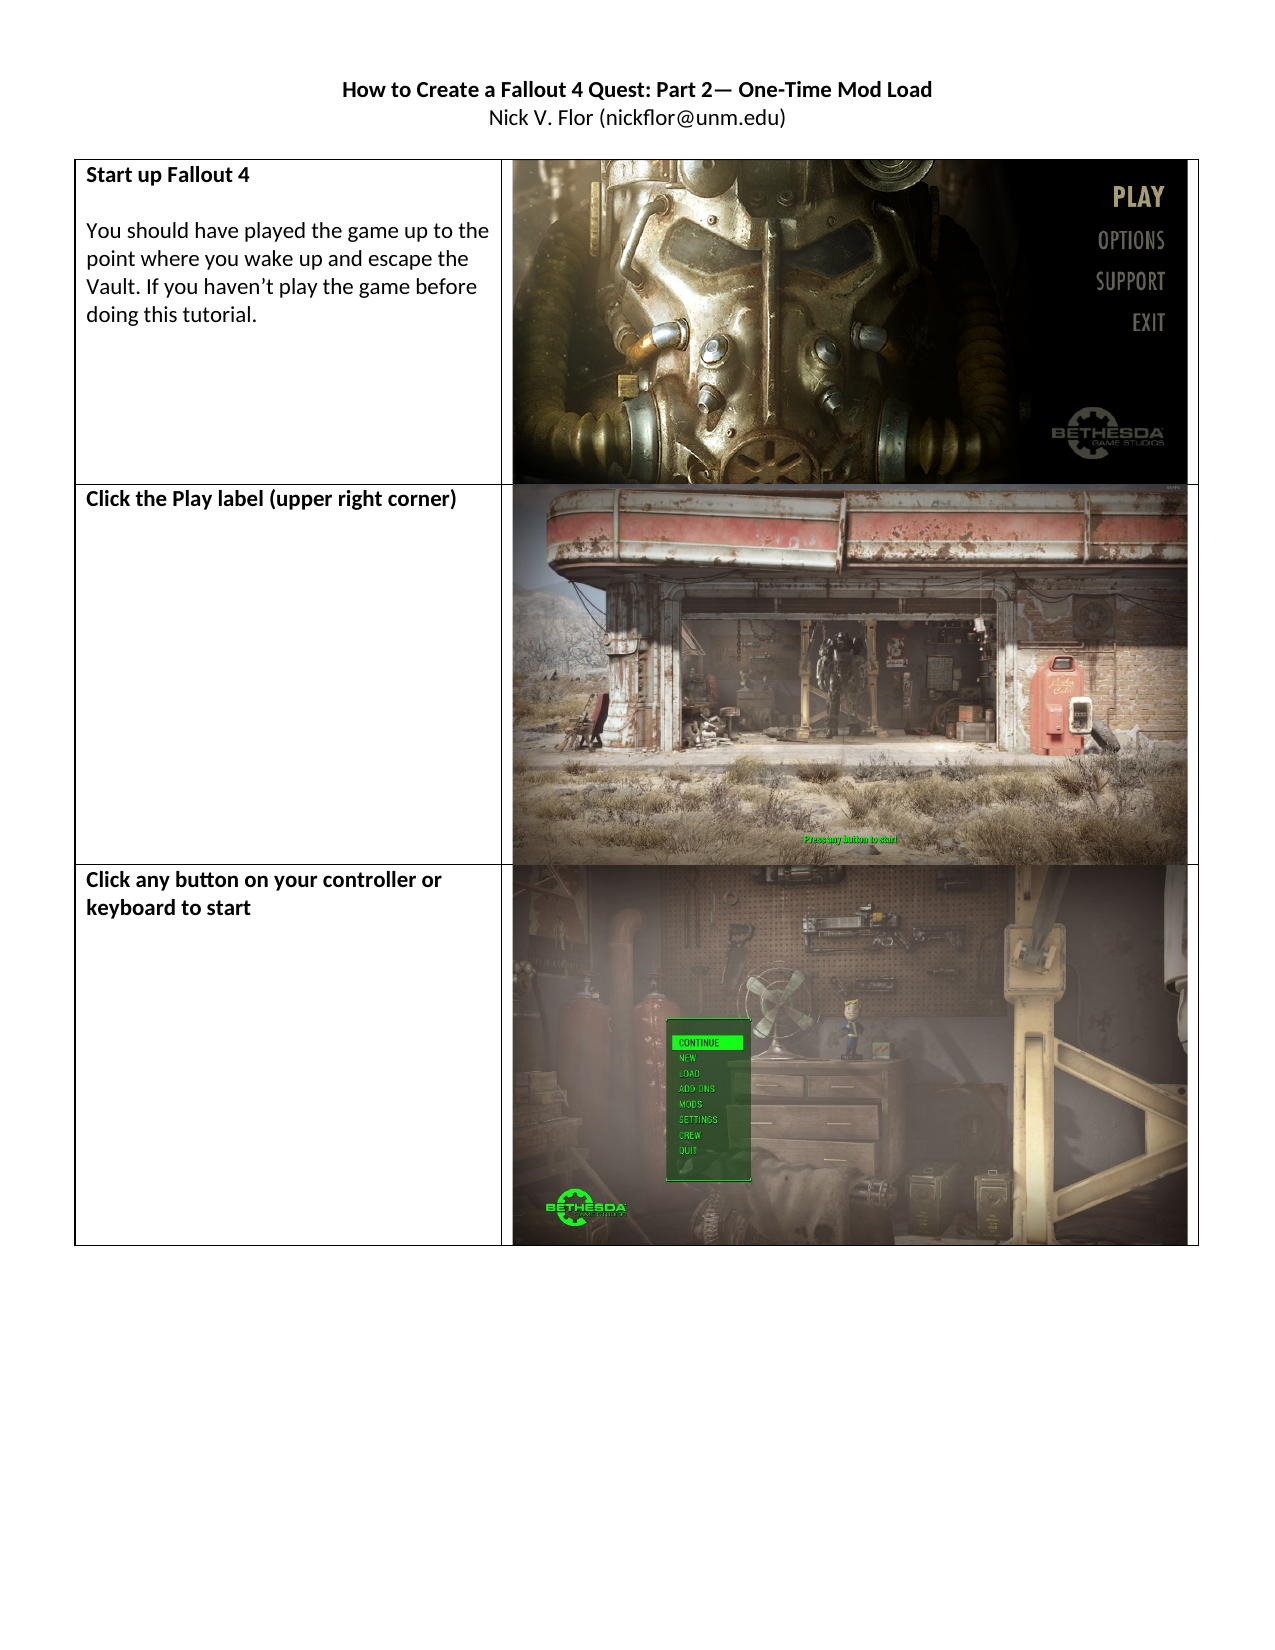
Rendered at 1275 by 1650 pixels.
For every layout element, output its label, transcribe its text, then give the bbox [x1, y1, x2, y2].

table_header [502, 160, 512, 483]
table_cell [502, 865, 512, 1245]
table_header Start up Fallout 4 You should have played the game up to the point where you wake up and escape the Vault. If you haven’t play the game before doing this tutorial. [76, 160, 501, 483]
table_header [1188, 160, 1198, 483]
text How to Create a Fallout 4 Quest: Part 2— One-Time Mod Load [75, 75, 1200, 103]
table_cell Click the Play label (upper right corner) [76, 485, 501, 864]
table_cell [1188, 485, 1198, 864]
text Nick V. Flor (nickflor@unm.edu) [75, 103, 1200, 131]
table_cell Click any button on your controller or keyboard to start [76, 865, 501, 1245]
table_cell [502, 485, 512, 864]
table_cell [1188, 865, 1198, 1245]
